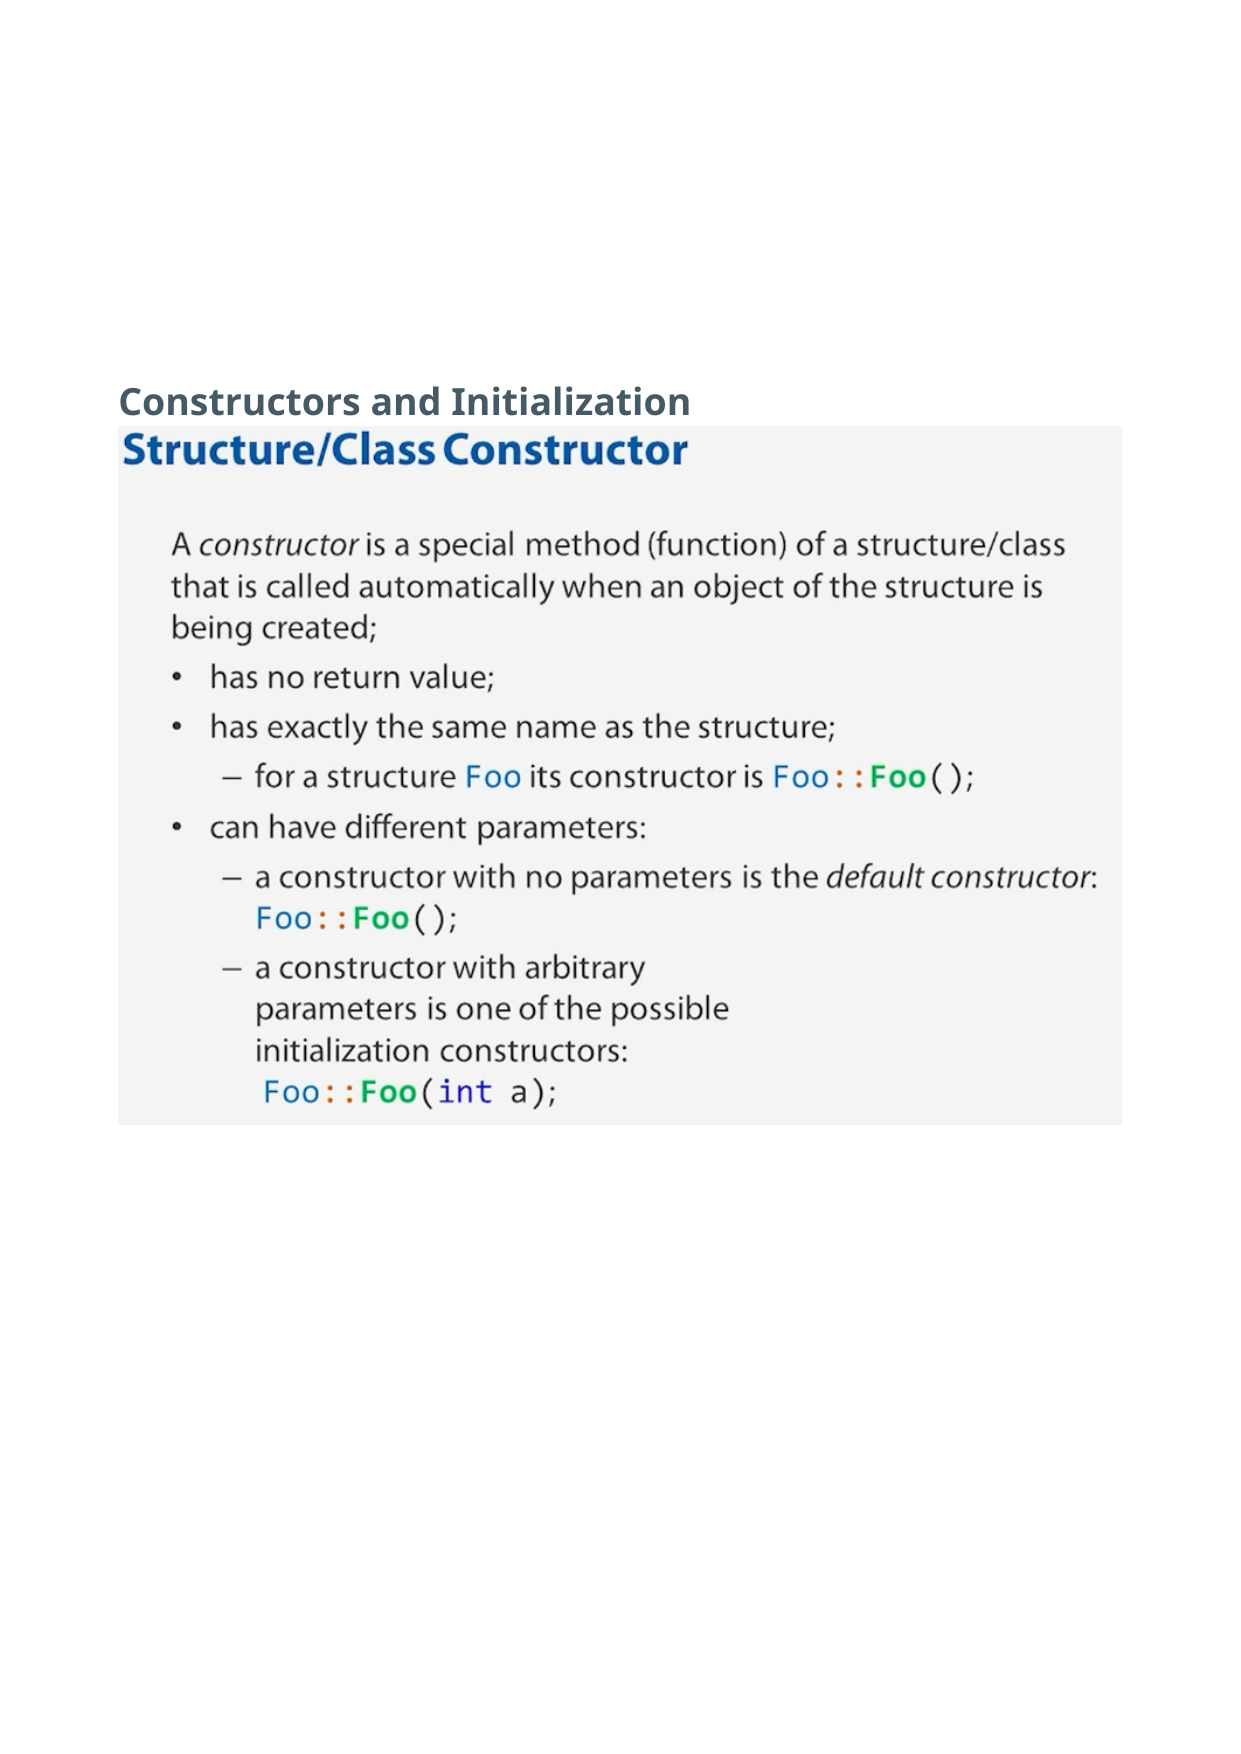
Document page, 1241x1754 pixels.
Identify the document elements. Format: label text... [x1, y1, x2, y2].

picture [118, 426, 1123, 1125]
subtitle Constructors and Initialization [118, 376, 1122, 426]
